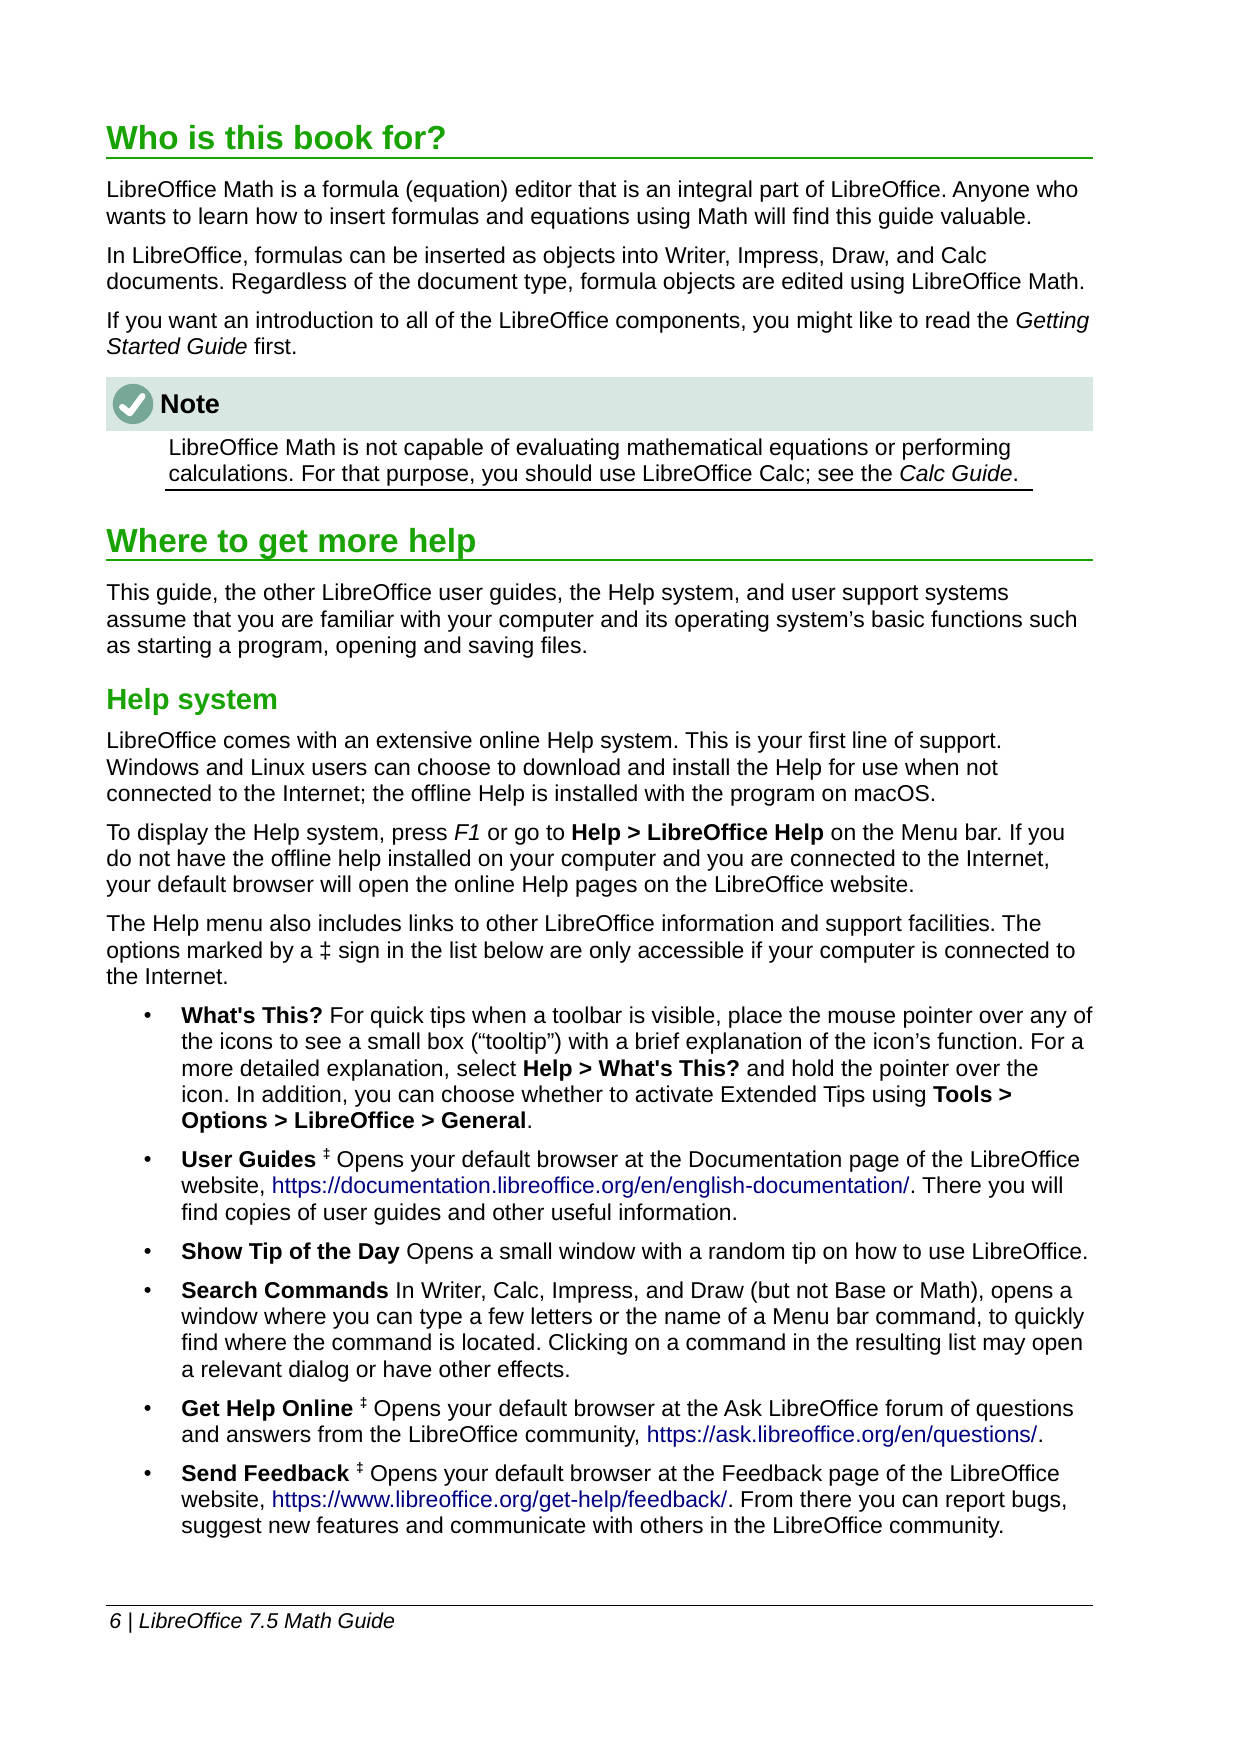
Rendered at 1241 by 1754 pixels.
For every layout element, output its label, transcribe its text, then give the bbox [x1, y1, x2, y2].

text If you want an introduction to all of the LibreOffice components, you might like to read the Getting Started Guide first. [106, 307, 1093, 359]
list Get Help Online ‡ Opens your default browser at the Ask LibreOffice forum of questions and answers from the LibreOffice community, https://ask.libreoffice.org/en/questions/. [144, 1394, 1093, 1447]
text LibreOffice comes with an extensive online Help system. This is your first line of support. Windows and Linux users can choose to download and install the Help for use when not connected to the Internet; the offline Help is installed with the program on macOS. [106, 727, 1093, 806]
text This guide, the other LibreOffice user guides, the Help system, and user support systems assume that you are familiar with your computer and its operating system’s basic functions such as starting a program, opening and saving files. [106, 579, 1093, 658]
list Send Feedback ‡ Opens your default browser at the Feedback page of the LibreOffice website, https://www.libreoffice.org/get-help/feedback/. From there you can report bugs, suggest new features and communicate with others in the LibreOffice community. [144, 1460, 1093, 1539]
subtitle Who is this book for? [106, 118, 1093, 157]
text LibreOffice Math is a formula (equation) editor that is an integral part of LibreOffice. Anyone who wants to learn how to insert formulas and equations using Math will find this guide valuable. [106, 176, 1093, 229]
subtitle Where to get more help [106, 521, 1093, 559]
text To display the Help system, press F1 or go to Help > LibreOffice Help on the Menu bar. If you do not have the offline help installed on your computer and you are connected to the Internet, your default browser will open the online Help pages on the LibreOffice website. [106, 819, 1093, 898]
subtitle Note [106, 377, 1093, 431]
text In LibreOffice, formulas can be inserted as objects into Writer, Impress, Draw, and Calc documents. Regardless of the document type, formula objects are edited using LibreOffice Math. [106, 242, 1093, 294]
subtitle Help system [106, 682, 1093, 715]
text LibreOffice Math is not capable of evaluating mathematical equations or performing calculations. For that purpose, you should use LibreOffice Calc; see the Calc Guide. [165, 431, 1033, 489]
list What's This? For quick tips when a toolbar is visible, place the mouse pointer over any of the icons to see a small box (“tooltip”) with a brief explanation of the icon’s function. For a more detailed explanation, select Help > What's This? and hold the pointer over the icon. In addition, you can choose whether to activate Extended Tips using Tools > Options > LibreOffice > General. [144, 1002, 1093, 1134]
list Search Commands In Writer, Calc, Impress, and Draw (but not Base or Math), opens a window where you can type a few letters or the name of a Menu bar command, to quickly find where the command is located. Clicking on a command in the resulting list may open a relevant dialog or have other effects. [144, 1277, 1093, 1382]
text The Help menu also includes links to other LibreOffice information and support facilities. The options marked by a ‡ sign in the list below are only accessible if your computer is connected to the Internet. [106, 910, 1093, 989]
list User Guides ‡ Opens your default browser at the Documentation page of the LibreOffice website, https://documentation.libreoffice.org/en/english-documentation/. There you will find copies of user guides and other useful information. [144, 1146, 1093, 1225]
list Show Tip of the Day Opens a small window with a random tip on how to use LibreOffice. [144, 1238, 1093, 1264]
